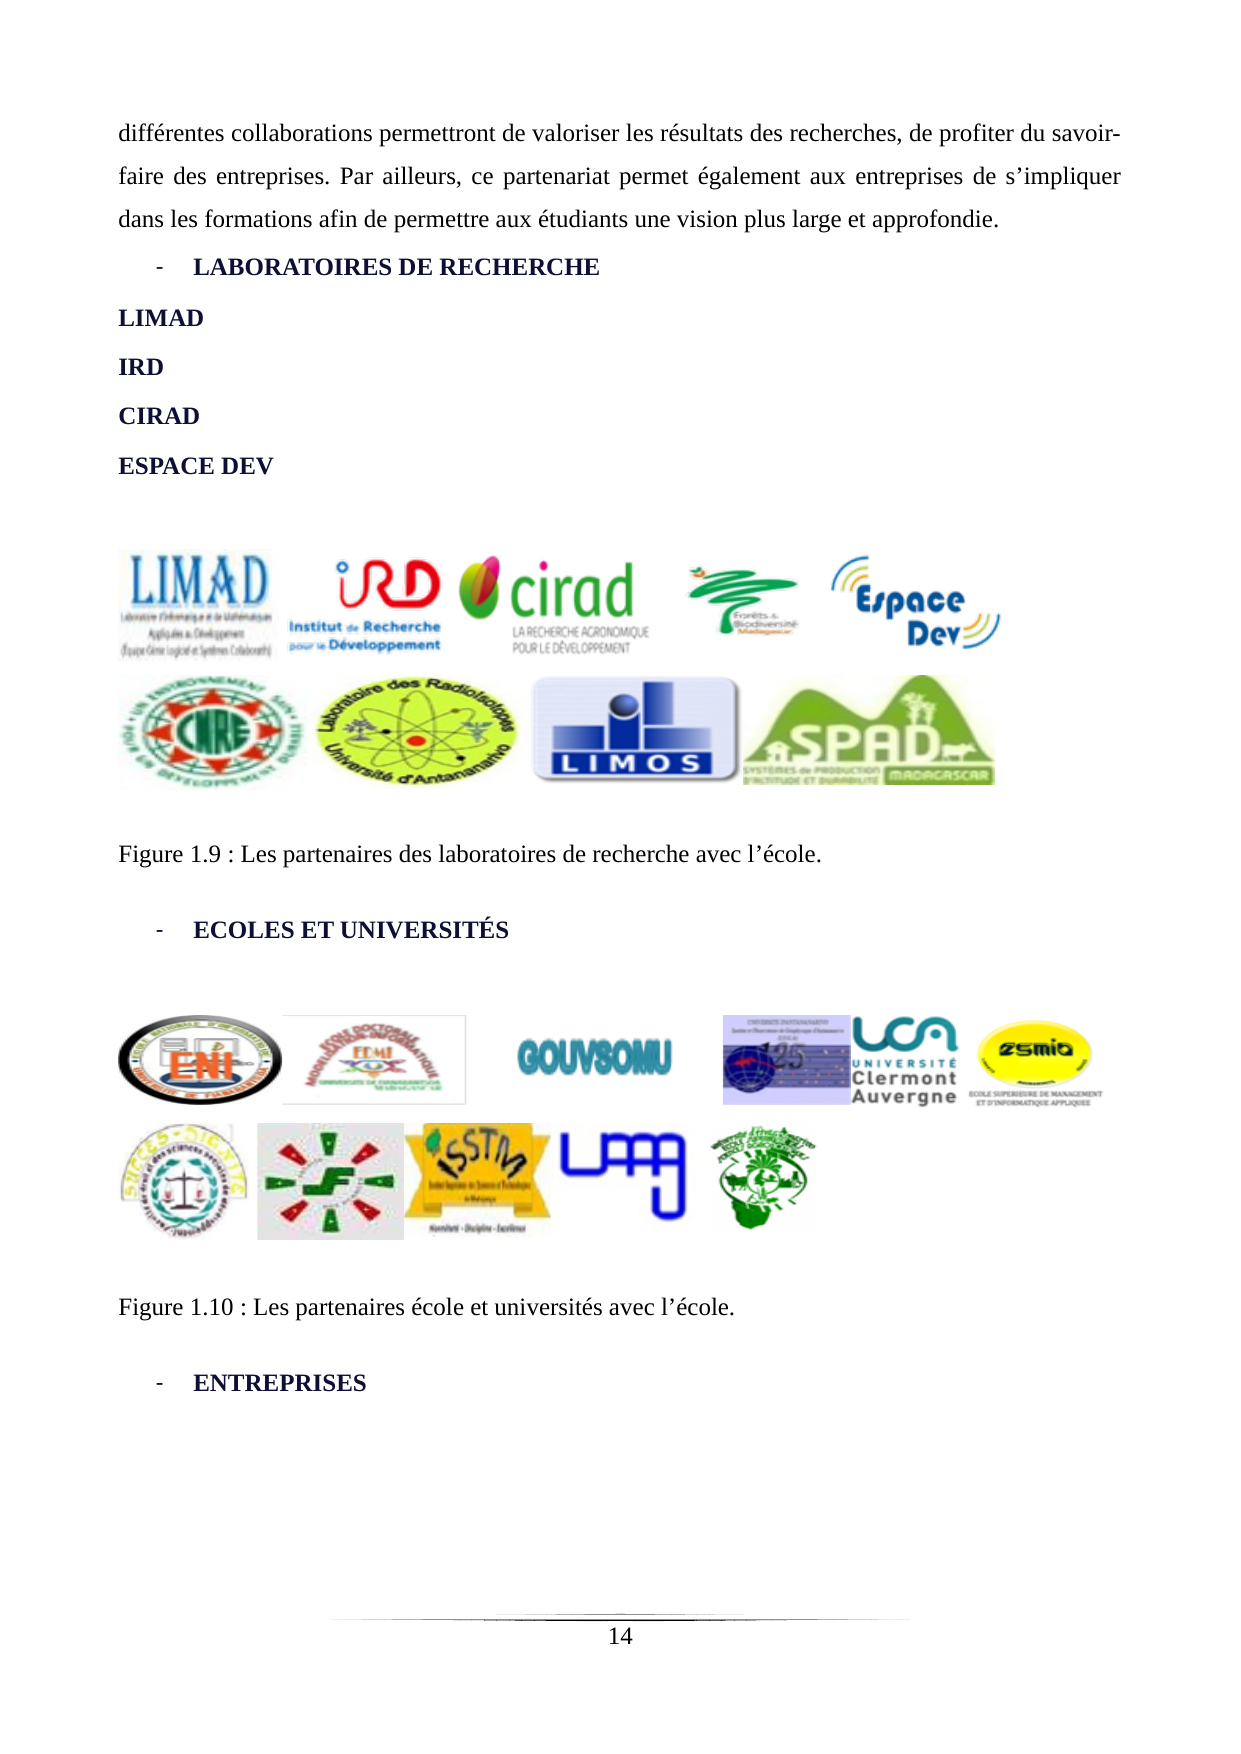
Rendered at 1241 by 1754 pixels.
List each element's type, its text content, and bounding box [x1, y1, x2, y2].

text IRD [118, 352, 1122, 381]
text espace dev [118, 451, 1122, 479]
picture [118, 549, 1009, 661]
text Figure 1.10 : Les partenaires école et universités avec l’école. [118, 1292, 1122, 1321]
picture [171, 1613, 1069, 1622]
text Figure 1.9 : Les partenaires des laboratoires de recherche avec l’école. [118, 839, 1122, 867]
picture [118, 675, 995, 790]
text CIRAD [118, 401, 1122, 430]
picture [118, 1123, 820, 1243]
picture [118, 1015, 1108, 1110]
list ENTREPRISES [156, 1367, 1122, 1398]
text différentes collaborations permettront de valoriser les résultats des recherches, de profiter du savoir-faire des entreprises. Par ailleurs, ce partenariat permet également aux entreprises de s’impliquer dans les formations afin de permettre aux étudiants une vision plus large et approfondie. [118, 118, 1122, 233]
text LIMAD [118, 303, 1122, 331]
list LABORATOIRES DE RECHERCHE [156, 251, 1122, 281]
list ECOLES ET UNIVERSITÉS [156, 914, 1122, 944]
